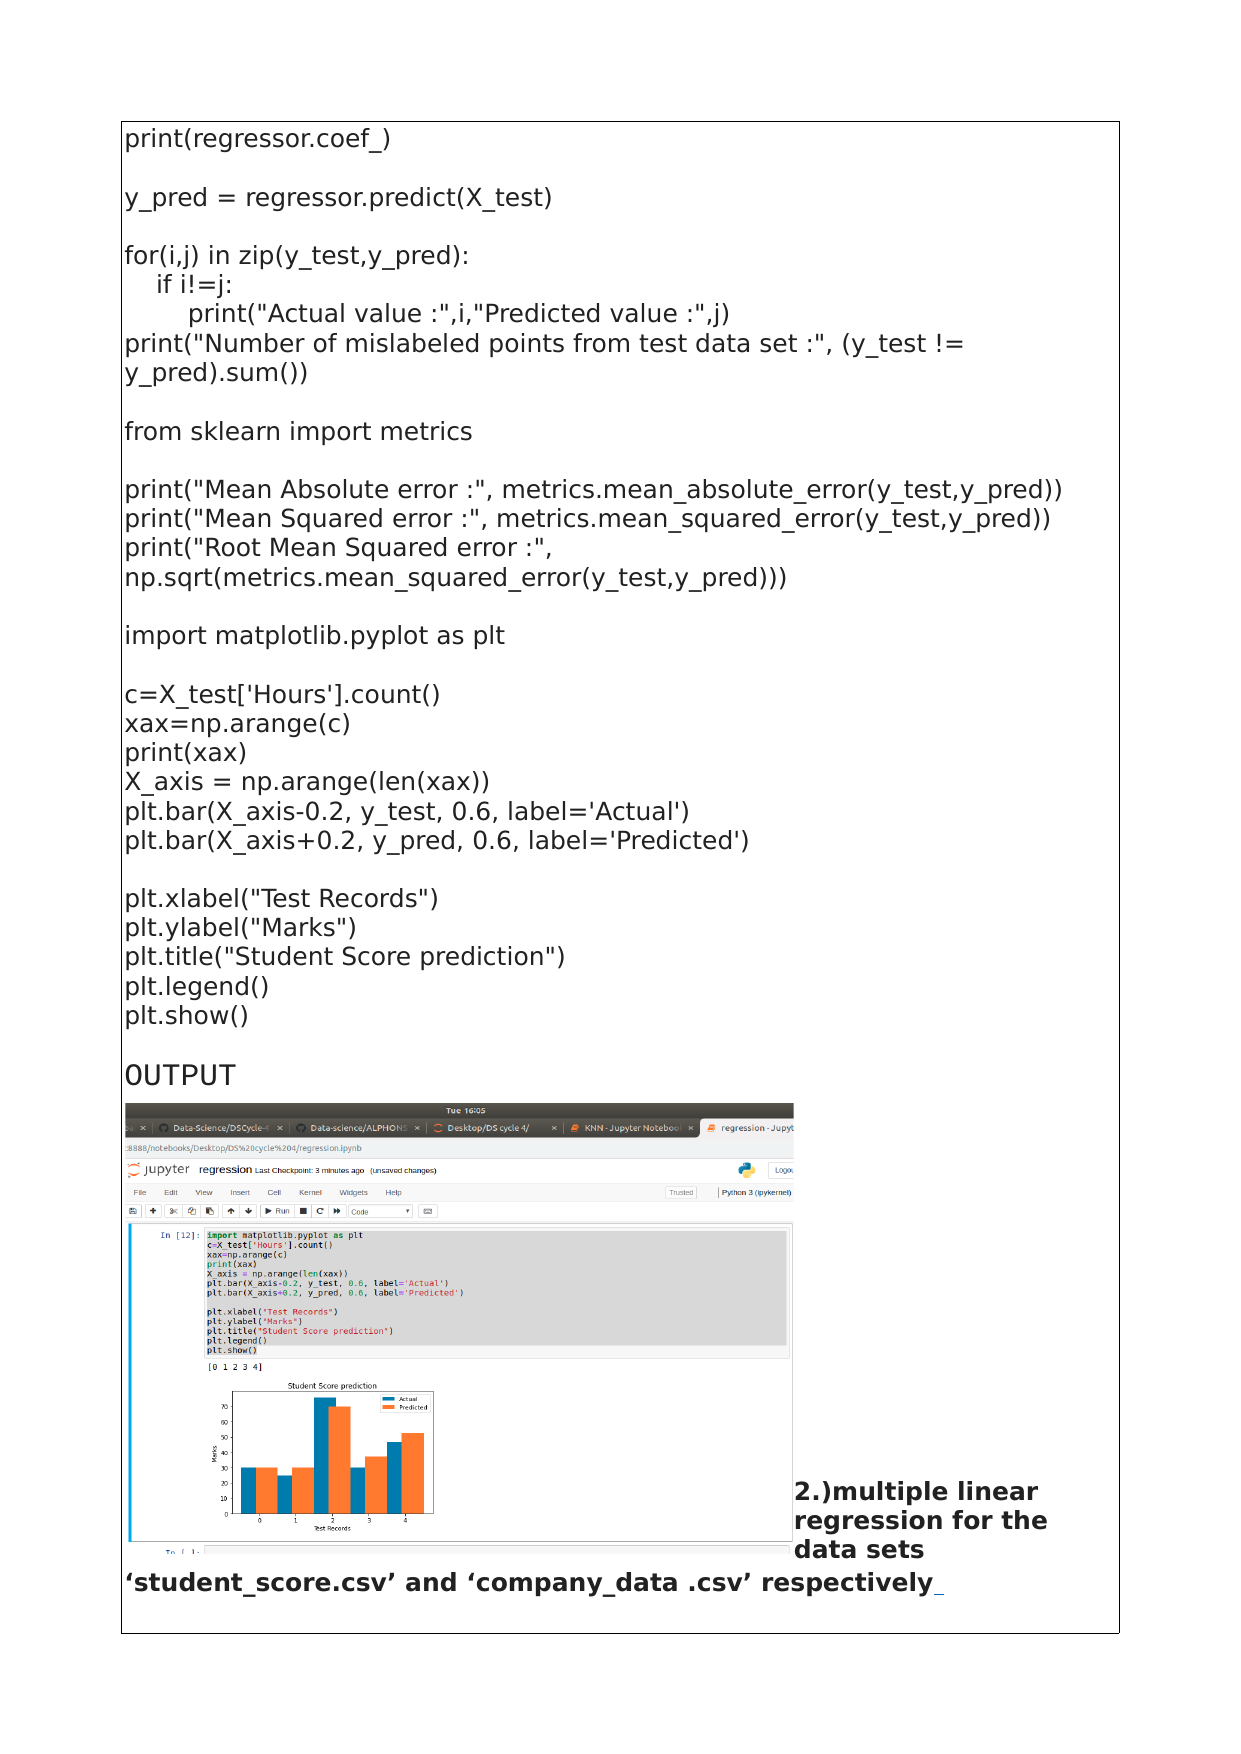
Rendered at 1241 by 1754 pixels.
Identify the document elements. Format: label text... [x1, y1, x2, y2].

text y_pred = regressor.predict(X_test) [124, 183, 1116, 212]
text for(i,j) in zip(y_test,y_pred): [124, 241, 1116, 271]
text print(xax) [124, 738, 1116, 768]
text c=X_test['Hours'].count() [124, 680, 1116, 709]
text print("Actual value :",i,"Predicted value :",j) [124, 300, 1116, 329]
text print("Mean Squared error :", metrics.mean_squared_error(y_test,y_pred)) [124, 504, 1116, 534]
text print("Root Mean Squared error :", np.sqrt(metrics.mean_squared_error(y_test,y_pred))) [124, 534, 1116, 592]
text plt.bar(X_axis-0.2, y_test, 0.6, label='Actual') [124, 797, 1116, 826]
text plt.legend() [124, 972, 1116, 1001]
text import matplotlib.pyplot as plt [124, 621, 1116, 651]
text OUTPUT [124, 1059, 1116, 1095]
text print("Number of mislabeled points from test data set :", (y_test != y_pred).sum()) [124, 329, 1116, 387]
text print(regressor.coef_) [124, 124, 1116, 153]
text from sklearn import metrics [124, 417, 1116, 446]
text xax=np.arange(c) [124, 709, 1116, 738]
text plt.show() [124, 1001, 1116, 1030]
text plt.xlabel("Test Records") [124, 884, 1116, 913]
list 2.)multiple linear regression for the data sets ‘student_score.csv’ and ‘company_data .csv’ respectively [124, 1477, 1116, 1599]
picture [125, 1103, 794, 1554]
text plt.title("Student Score prediction") [124, 943, 1116, 972]
text X_axis = np.arange(len(xax)) [124, 768, 1116, 797]
text print("Mean Absolute error :", metrics.mean_absolute_error(y_test,y_pred)) [124, 475, 1116, 504]
text if i!=j: [124, 271, 1116, 300]
text plt.ylabel("Marks") [124, 913, 1116, 943]
text plt.bar(X_axis+0.2, y_pred, 0.6, label='Predicted') [124, 826, 1116, 855]
